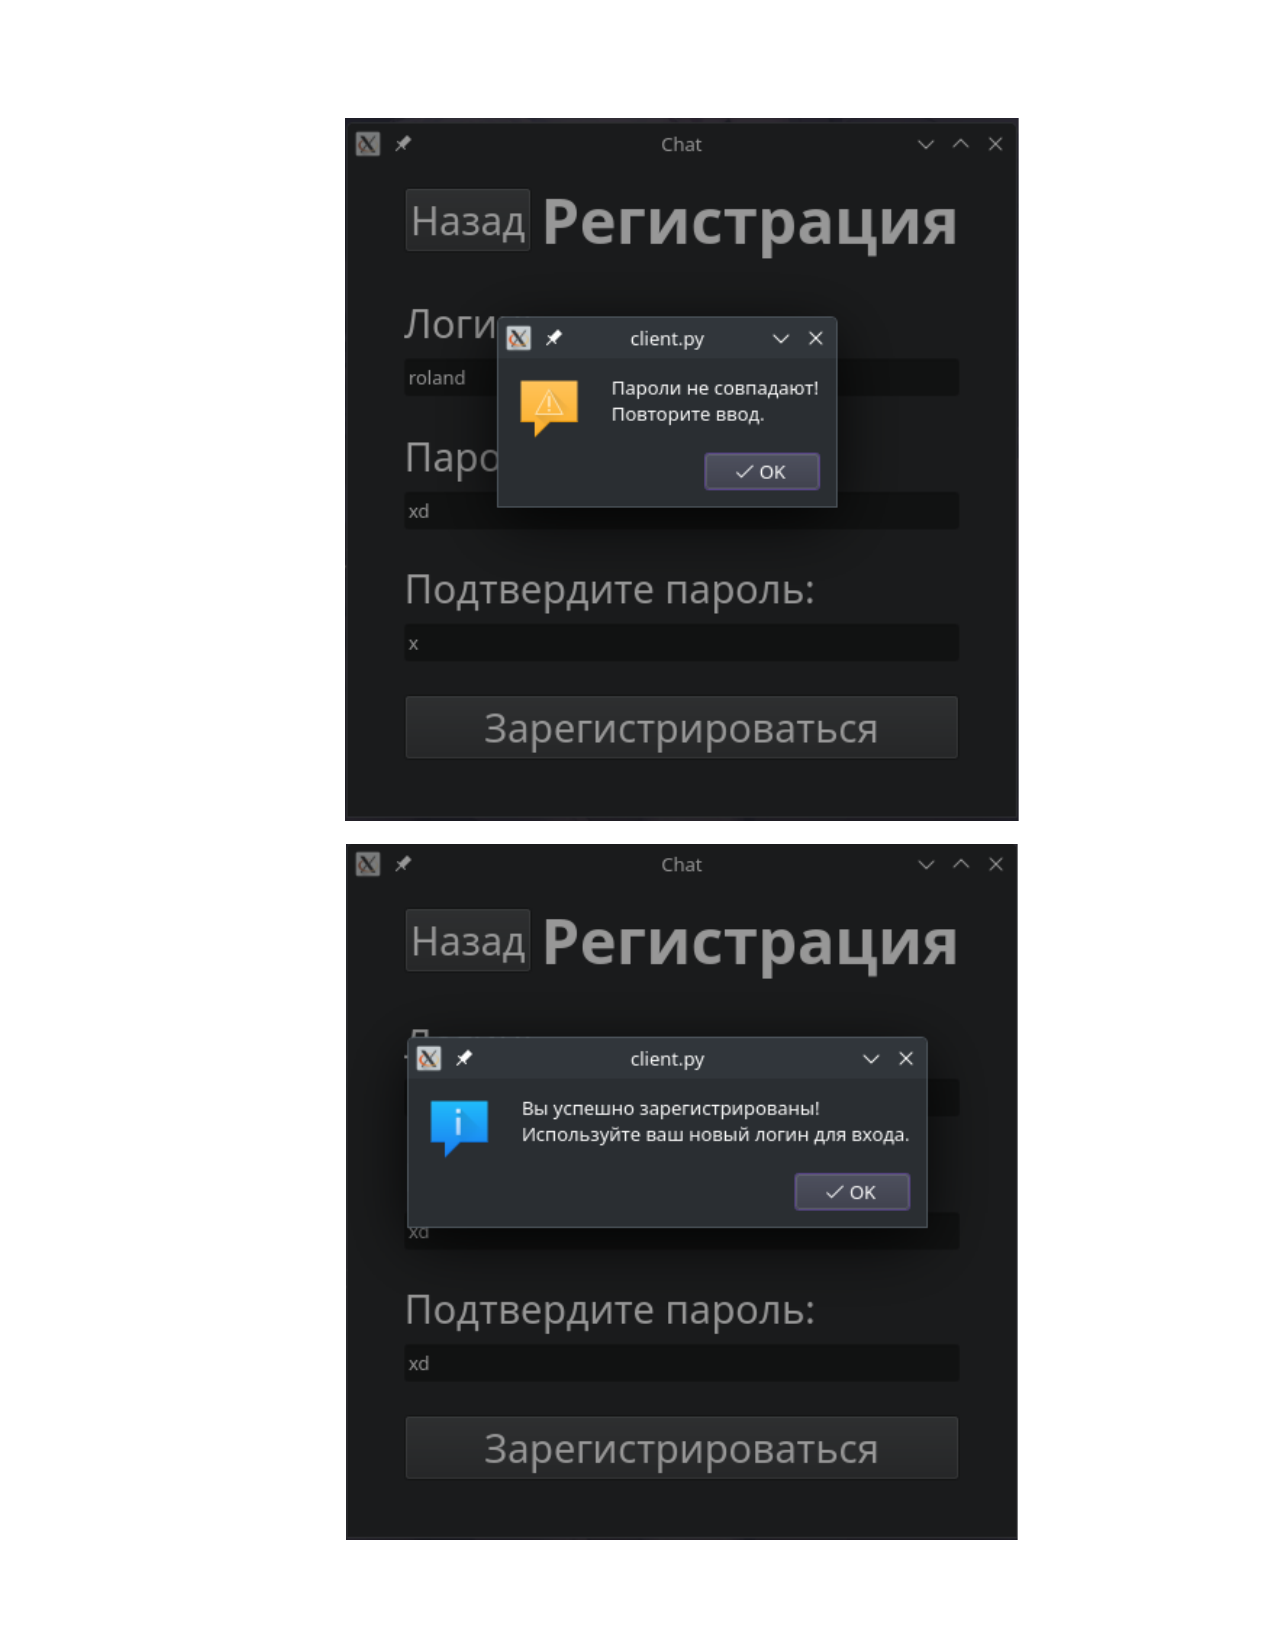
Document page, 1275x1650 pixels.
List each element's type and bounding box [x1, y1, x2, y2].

picture [346, 844, 1018, 1540]
picture [345, 118, 1019, 821]
